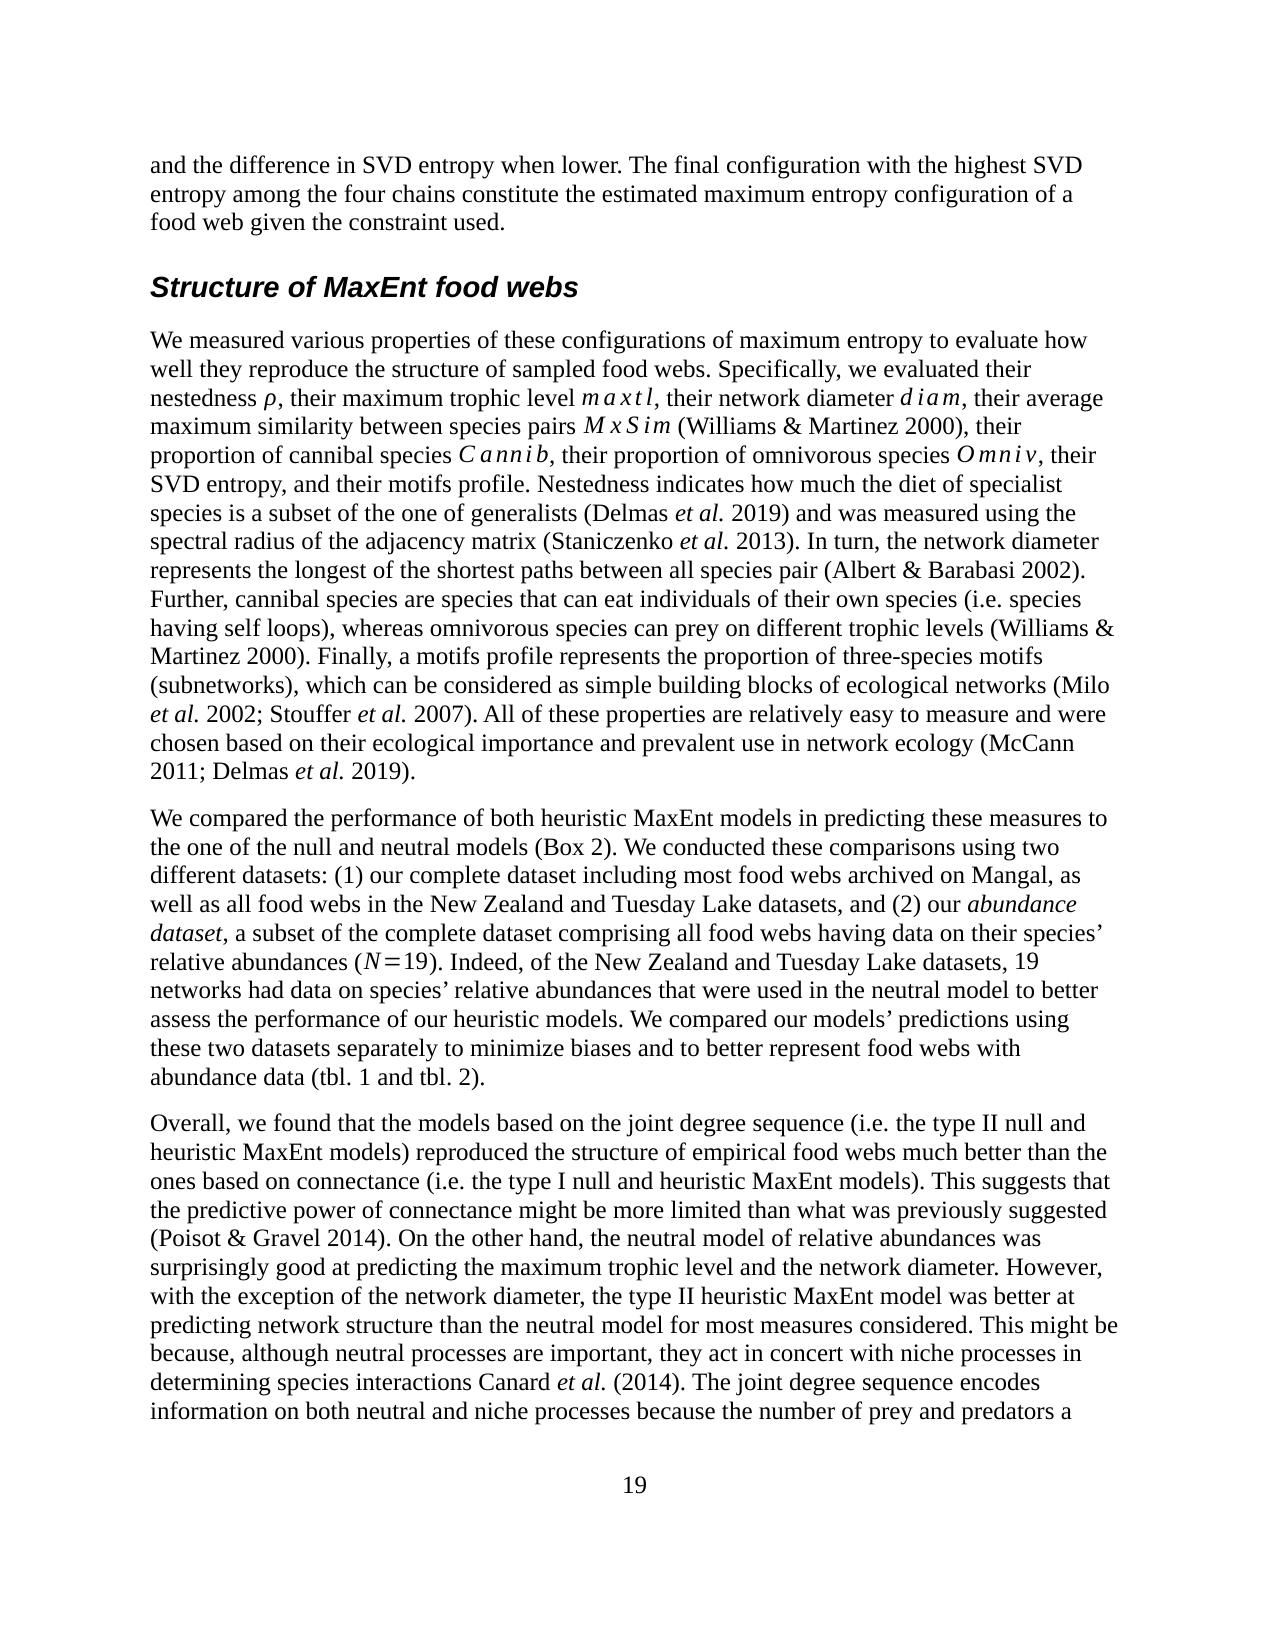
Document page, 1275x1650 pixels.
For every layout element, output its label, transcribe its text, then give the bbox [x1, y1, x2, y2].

subtitle Structure of MaxEnt food webs [150, 270, 1125, 304]
text We measured various properties of these configurations of maximum entropy to evaluate how well they reproduce the structure of sampled food webs. Specifically, we evaluated their nestedness , their maximum trophic level , their network diameter , their average maximum similarity between species pairs (Williams & Martinez 2000), their proportion of cannibal species , their proportion of omnivorous species , their SVD entropy, and their motifs profile. Nestedness indicates how much the diet of specialist species is a subset of the one of generalists (Delmas et al. 2019) and was measured using the spectral radius of the adjacency matrix (Staniczenko et al. 2013). In turn, the network diameter represents the longest of the shortest paths between all species pair (Albert & Barabasi 2002). Further, cannibal species are species that can eat individuals of their own species (i.e. species having self loops), whereas omnivorous species can prey on different trophic levels (Williams & Martinez 2000). Finally, a motifs profile represents the proportion of three-species motifs (subnetworks), which can be considered as simple building blocks of ecological networks (Milo et al. 2002; Stouffer et al. 2007). All of these properties are relatively easy to measure and were chosen based on their ecological importance and prevalent use in network ecology (McCann 2011; Delmas et al. 2019). [150, 325, 1125, 785]
text Overall, we found that the models based on the joint degree sequence (i.e. the type II null and heuristic MaxEnt models) reproduced the structure of empirical food webs much better than the ones based on connectance (i.e. the type I null and heuristic MaxEnt models). This suggests that the predictive power of connectance might be more limited than what was previously suggested (Poisot & Gravel 2014). On the other hand, the neutral model of relative abundances was surprisingly good at predicting the maximum trophic level and the network diameter. However, with the exception of the network diameter, the type II heuristic MaxEnt model was better at predicting network structure than the neutral model for most measures considered. This might be because, although neutral processes are important, they act in concert with niche processes in determining species interactions Canard et al. (2014). The joint degree sequence encodes information on both neutral and niche processes because the number of prey and predators a [150, 1108, 1125, 1425]
text and the difference in SVD entropy when lower. The final configuration with the highest SVD entropy among the four chains constitute the estimated maximum entropy configuration of a food web given the constraint used. [150, 150, 1125, 236]
text We compared the performance of both heuristic MaxEnt models in predicting these measures to the one of the null and neutral models (Box 2). We conducted these comparisons using two different datasets: (1) our complete dataset including most food webs archived on Mangal, as well as all food webs in the New Zealand and Tuesday Lake datasets, and (2) our abundance dataset, a subset of the complete dataset comprising all food webs having data on their species’ relative abundances (). Indeed, of the New Zealand and Tuesday Lake datasets, networks had data on species’ relative abundances that were used in the neutral model to better assess the performance of our heuristic models. We compared our models’ predictions using these two datasets separately to minimize biases and to better represent food webs with abundance data (tbl. 1 and tbl. 2). [150, 803, 1125, 1091]
